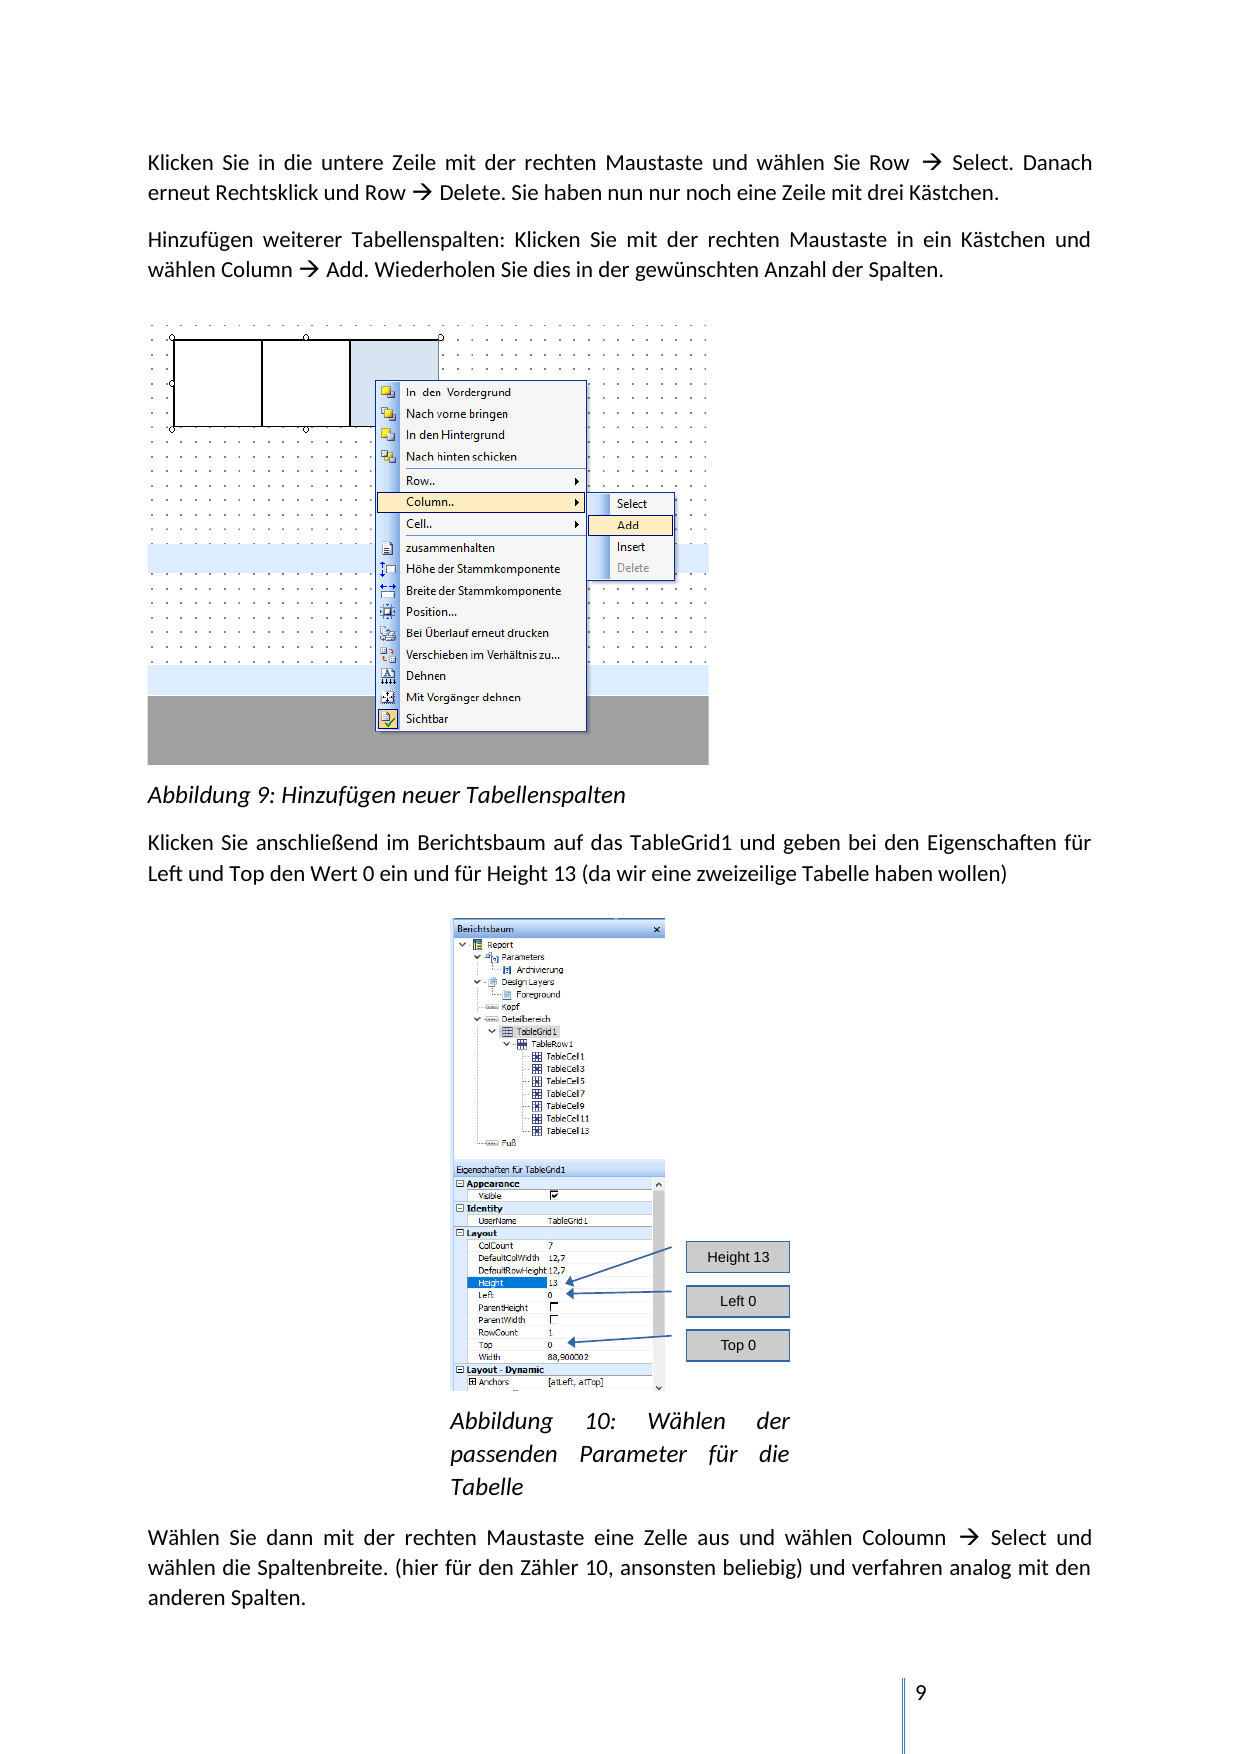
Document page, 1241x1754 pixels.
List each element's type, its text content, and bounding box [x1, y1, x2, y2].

text Abbildung 9: Hinzufügen neuer Tabellenspalten [148, 160, 708, 656]
text Legen Sie nun eine weiteres Grid genauso an und legen es in den Top-Bereich Ihres Dokumentes. Dies wird der Tabellenkopf mit den Beschriftungen. [148, 1476, 1093, 1534]
text Klicken Sie anschließend im Berichtsbaum auf das TableGrid1 und geben bei den Eigenschaften für Left und Top den Wert 0 ein und für Height 13 (da wir eine zweizeilige Tabelle haben wollen) [148, 674, 1093, 733]
picture [363, 160, 709, 611]
text Wählen Sie dann mit der rechten Maustaste eine Zelle aus und wählen Coloumn  Select und wählen die Spaltenbreite. (hier für den Zähler 10, ansonsten beliebig) und verfahren analog mit den anderen Spalten. [148, 751, 1093, 1457]
text Abbildung 10: Wählen der passenden Parameter für die Tabelle [450, 764, 790, 1348]
